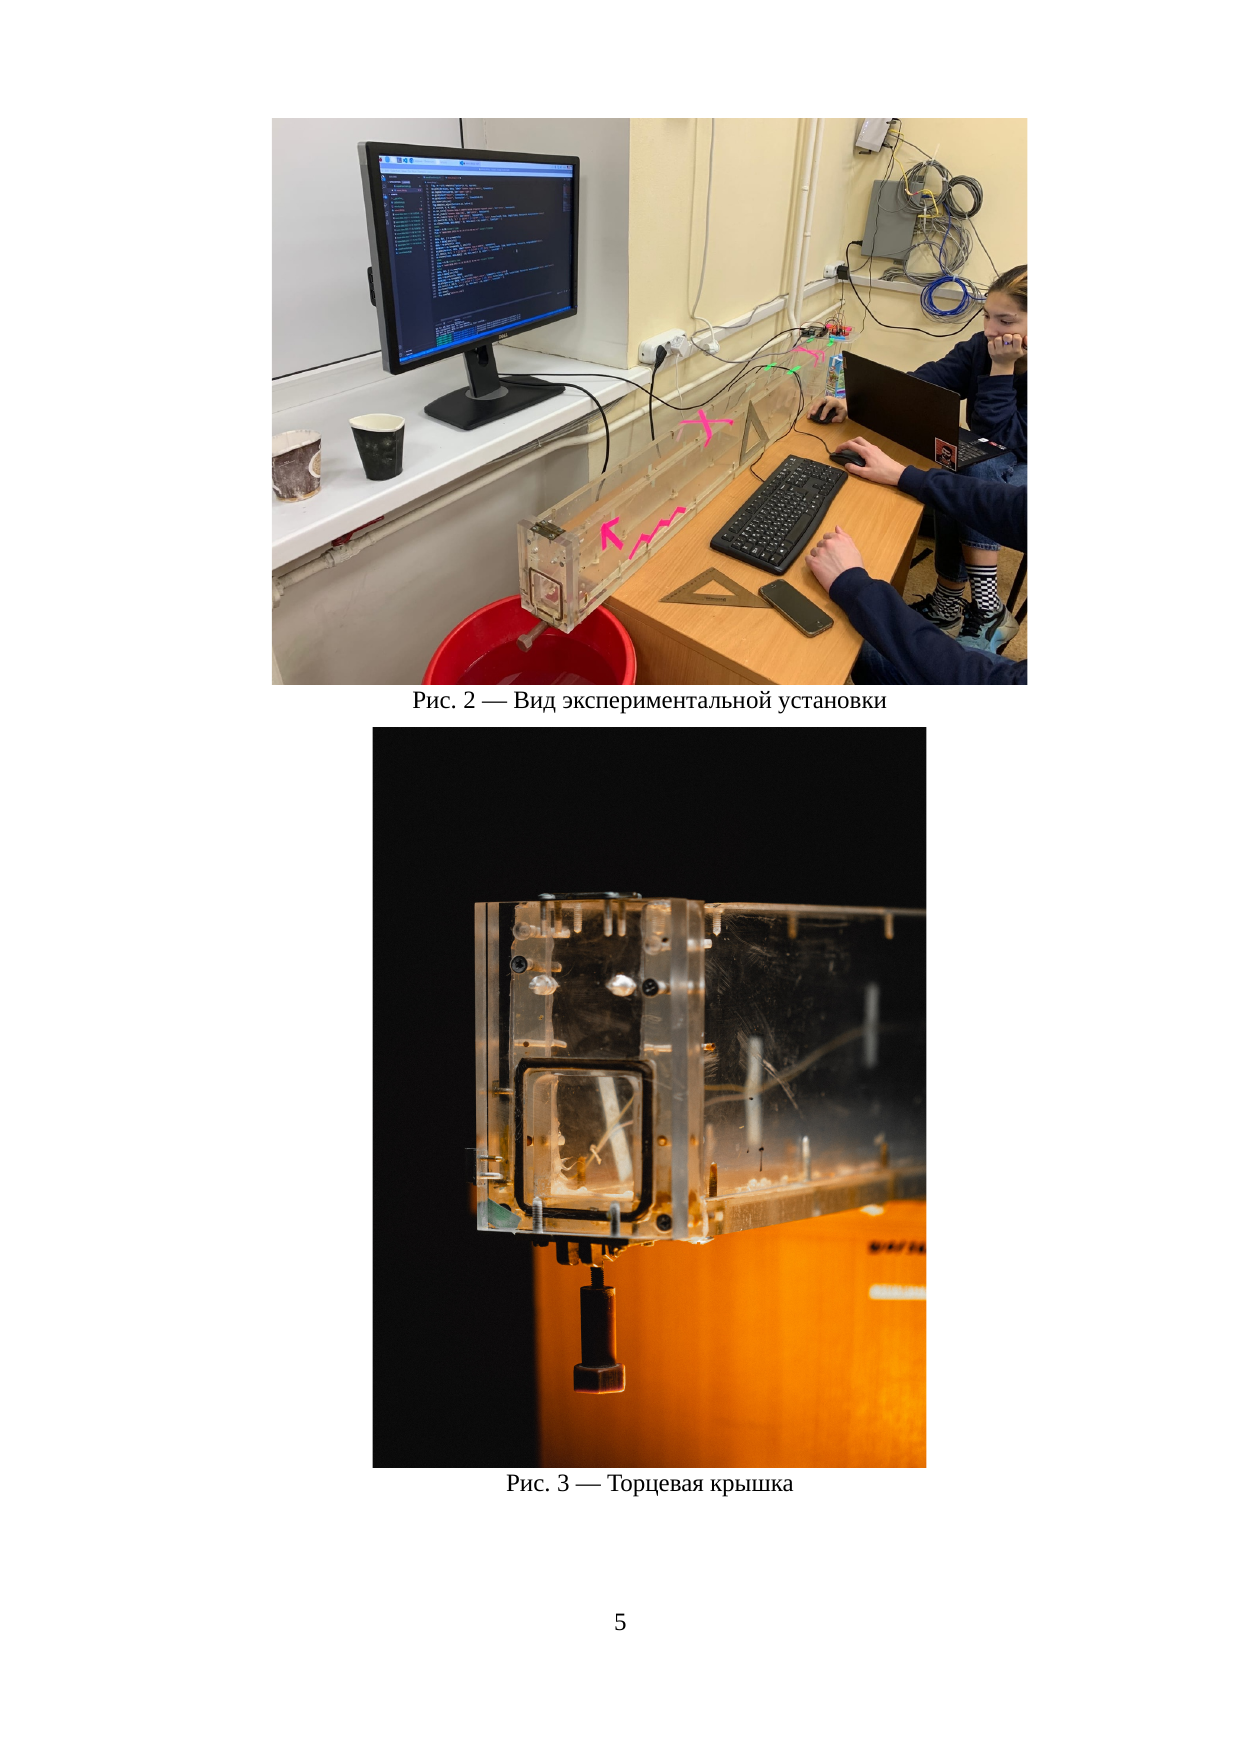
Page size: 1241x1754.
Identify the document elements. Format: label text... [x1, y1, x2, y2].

text Рис. 3 — Торцевая крышка [118, 1468, 1122, 1496]
picture [372, 727, 927, 1468]
picture [271, 118, 1028, 685]
text Рис. 2 — Вид экспериментальной установки [118, 685, 1122, 713]
